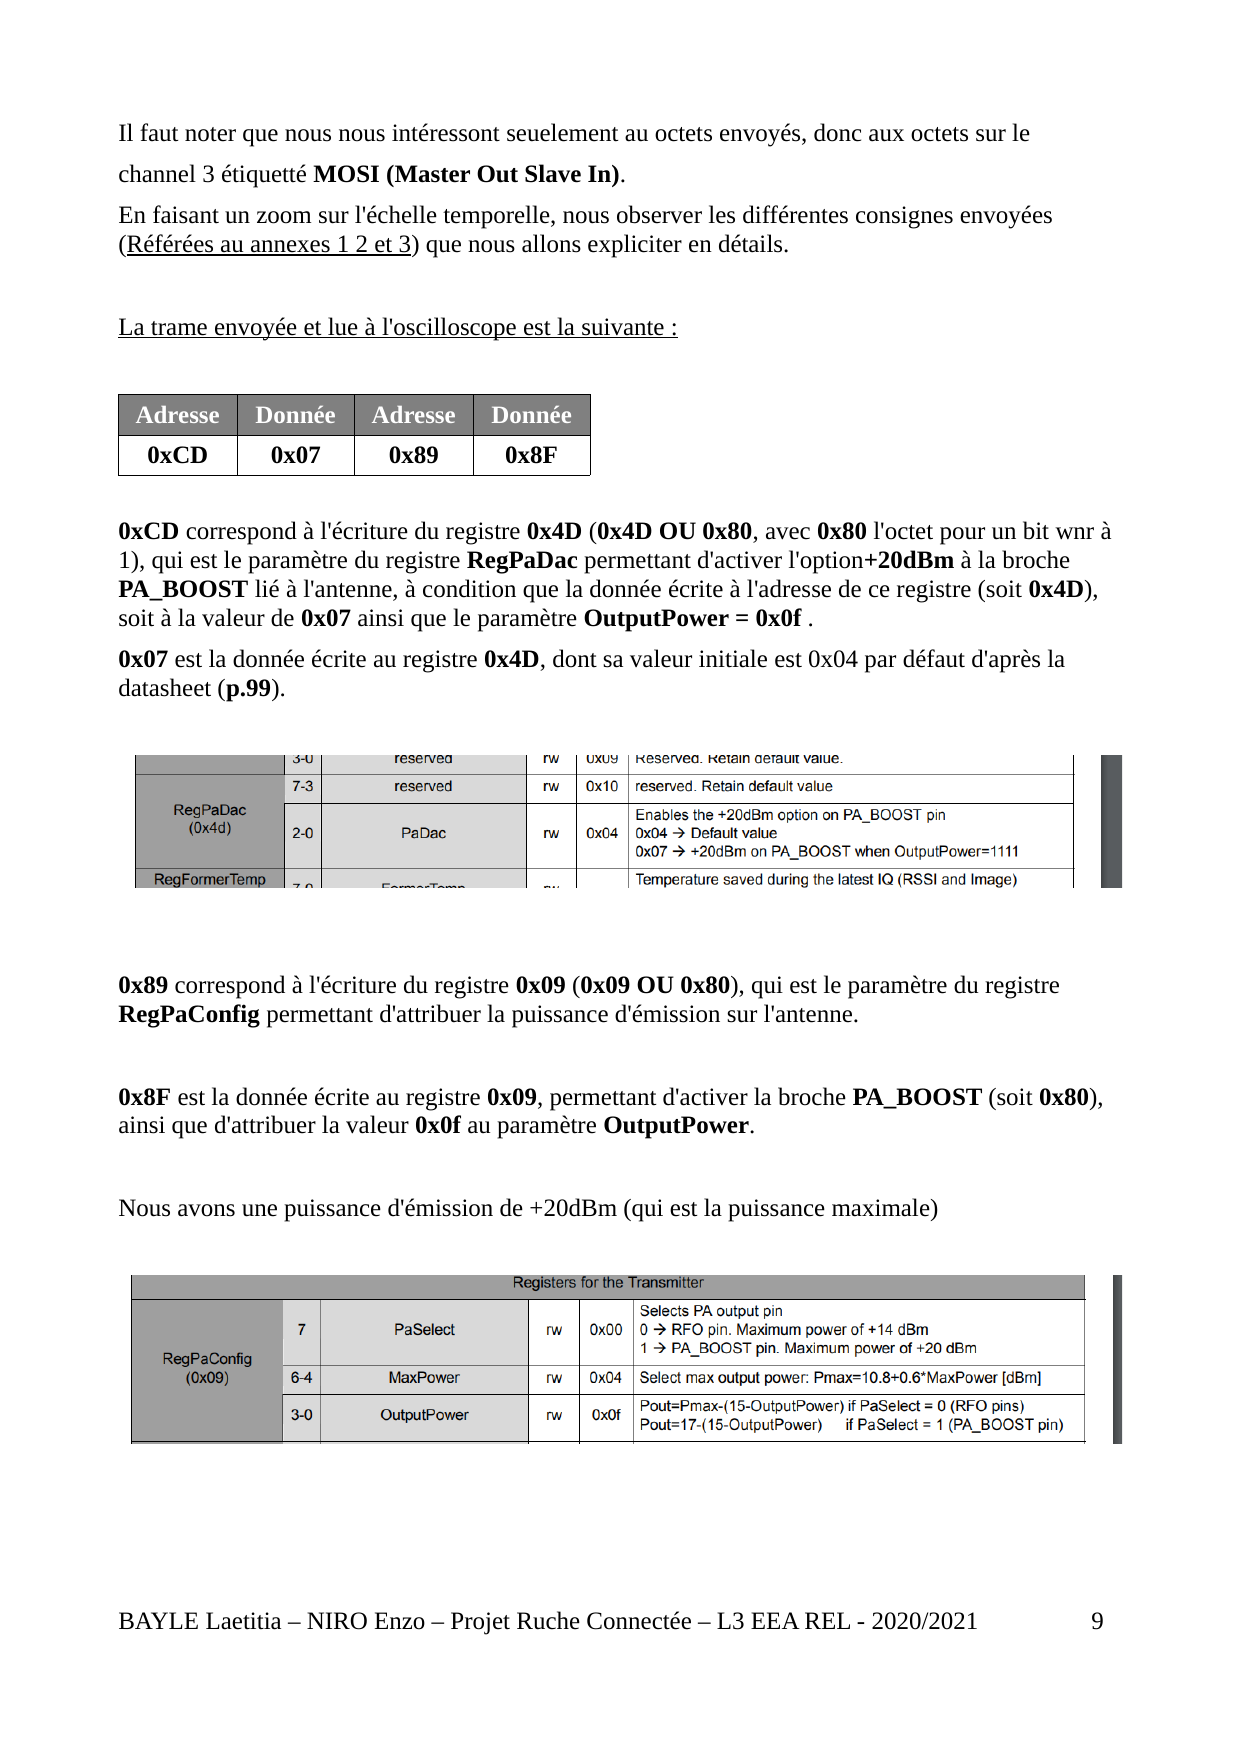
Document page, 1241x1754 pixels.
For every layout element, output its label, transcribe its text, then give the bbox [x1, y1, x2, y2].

table_header 0x89 [355, 436, 473, 475]
table_header Adresse [355, 395, 473, 435]
table_header Adresse [119, 395, 237, 435]
text 0x89 correspond à l'écriture du registre 0x09 (0x09 OU 0x80), qui est le paramètre du registre RegPaConfig permettant d'attribuer la puissance d'émission sur l'antenne. [118, 970, 1122, 1028]
text Il faut noter que nous nous intéressont seuelement au octets envoyés, donc aux octets sur le [118, 118, 1122, 147]
text 0x8F est la donnée écrite au registre 0x09, permettant d'activer la broche PA_BOOST (soit 0x80), ainsi que d'attribuer la valeur 0x0f au paramètre OutputPower. [118, 1082, 1122, 1139]
text channel 3 étiquetté MOSI (Master Out Slave In). [118, 159, 1122, 188]
text 0xCD correspond à l'écriture du registre 0x4D (0x4D OU 0x80, avec 0x80 l'octet pour un bit wnr à 1), qui est le paramètre du registre RegPaDac permettant d'activer l'option+20dBm à la broche PA_BOOST lié à l'antenne, à condition que la donnée écrite à l'adresse de ce registre (soit 0x4D), soit à la valeur de 0x07 ainsi que le paramètre OutputPower = 0x0f . [118, 516, 1122, 631]
table_header Donnée [474, 395, 590, 435]
picture [118, 1275, 1123, 1444]
picture [118, 755, 1123, 888]
text En faisant un zoom sur l'échelle temporelle, nous observer les différentes consignes envoyées (Référées au annexes 1 2 et 3) que nous allons expliciter en détails. [118, 201, 1122, 258]
text Nous avons une puissance d'émission de +20dBm (qui est la puissance maximale) [118, 1193, 1122, 1222]
table_header 0x07 [238, 436, 354, 475]
text La trame envoyée et lue à l'oscilloscope est la suivante : [118, 312, 1122, 341]
table_header 0xCD [119, 436, 237, 475]
text 0x07 est la donnée écrite au registre 0x4D, dont sa valeur initiale est 0x04 par défaut d'après la datasheet (p.99). [118, 644, 1122, 701]
table_header 0x8F [474, 436, 590, 475]
table_header Donnée [238, 395, 354, 435]
